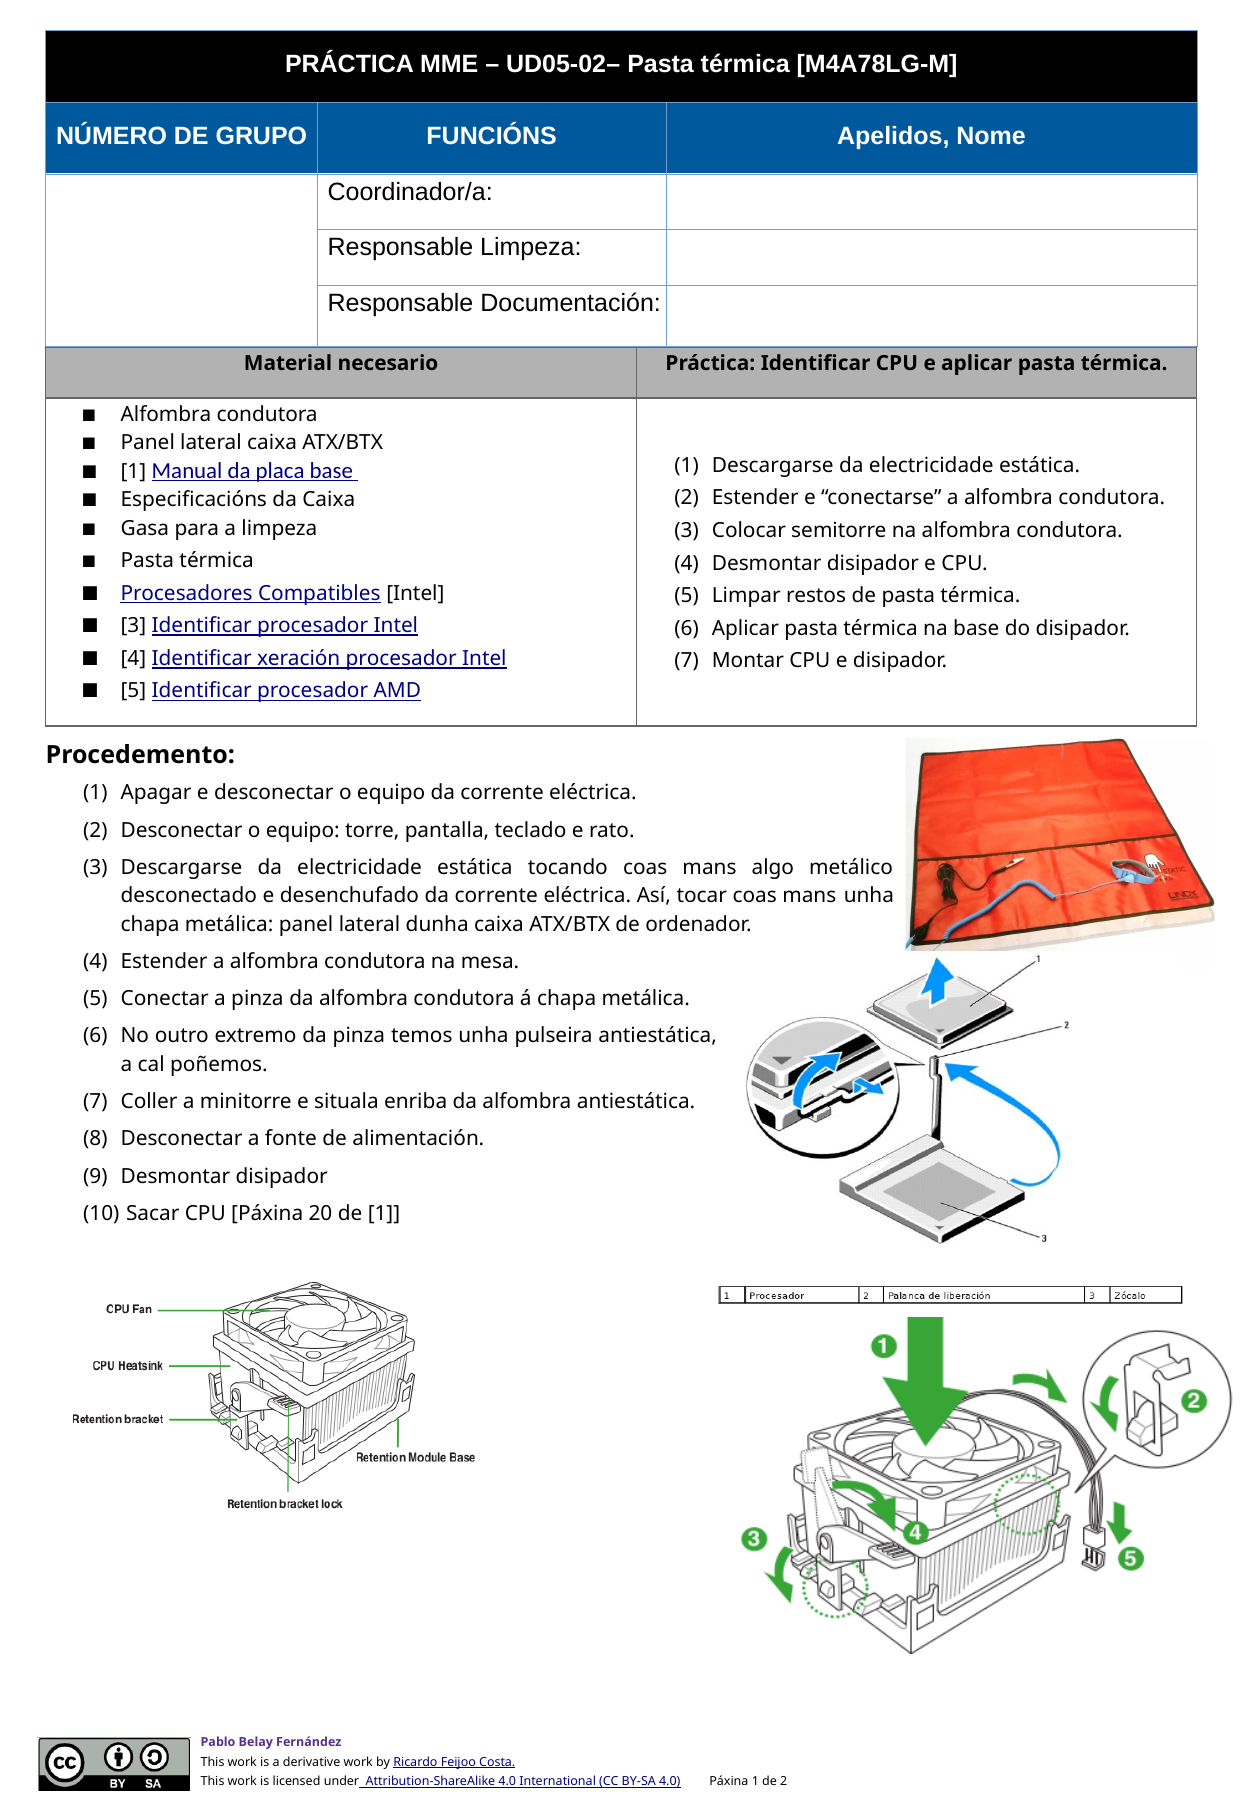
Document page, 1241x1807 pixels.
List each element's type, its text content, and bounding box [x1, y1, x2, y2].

table_header Práctica: Identificar CPU e aplicar pasta térmica. [637, 348, 1196, 397]
list Conectar a pinza da alfombra condutora á chapa metálica. [83, 983, 718, 1012]
table_cell Coordinador/a: [318, 175, 666, 229]
list Descargarse da electricidade estática tocando coas mans algo metálico desconectado e desenchufado da corrente eléctrica. Así, tocar coas mans unha chapa metálica: panel lateral dunha caixa ATX/BTX de ordenador. [83, 852, 905, 937]
table_cell [667, 230, 1197, 284]
table_cell Responsable Limpeza: [318, 230, 666, 284]
table_cell Responsable Documentación: [318, 286, 666, 346]
list Coller a minitorre e situala enriba da alfombra antiestática. [83, 1086, 718, 1115]
table_header PRÁCTICA MME – UD05-02– Pasta térmica [M4A78LG-M] [46, 31, 1197, 102]
table_cell Apelidos, Nome [667, 103, 1197, 173]
picture [703, 1317, 1240, 1654]
picture [37, 1736, 191, 1793]
table_cell [667, 286, 1197, 346]
list Sacar CPU [Páxina 20 de [1]] [83, 1198, 718, 1227]
table_cell Alfombra condutora Panel lateral caixa ATX/BTX [1] Manual da placa base Especificacións da Caixa Gasa para a limpeza Pasta térmica Procesadores Compatibles [Intel] [3] Identificar procesador Intel [4] Identificar xeración procesador Intel [5] Identificar procesador AMD [46, 399, 636, 725]
table_cell [46, 175, 317, 346]
list Desconectar a fonte de alimentación. [83, 1123, 718, 1152]
table_header Material necesario [46, 348, 636, 397]
list Apagar e desconectar o equipo da corrente eléctrica. [83, 777, 905, 806]
list Desmontar disipador [83, 1161, 718, 1189]
picture [718, 738, 1215, 1304]
table_cell FUNCIÓNS [318, 103, 666, 173]
list No outro extremo da pinza temos unha pulseira antiestática, a cal poñemos. [83, 1021, 718, 1077]
picture [54, 1272, 504, 1531]
table_cell Descargarse da electricidade estática. Estender e “conectarse” a alfombra condutora. Colocar semitorre na alfombra condutora. Desmontar disipador e CPU. Limpar restos de pasta térmica. Aplicar pasta térmica na base do disipador. Montar CPU e disipador. [637, 399, 1196, 725]
list Desconectar o equipo: torre, pantalla, teclado e rato. [83, 815, 905, 843]
list Estender a alfombra condutora na mesa. [83, 946, 905, 974]
list [1183, 1161, 1197, 1189]
table_cell [667, 175, 1197, 229]
table_cell NÚMERO DE GRUPO [46, 103, 317, 173]
text Procedemento: [45, 737, 1197, 771]
